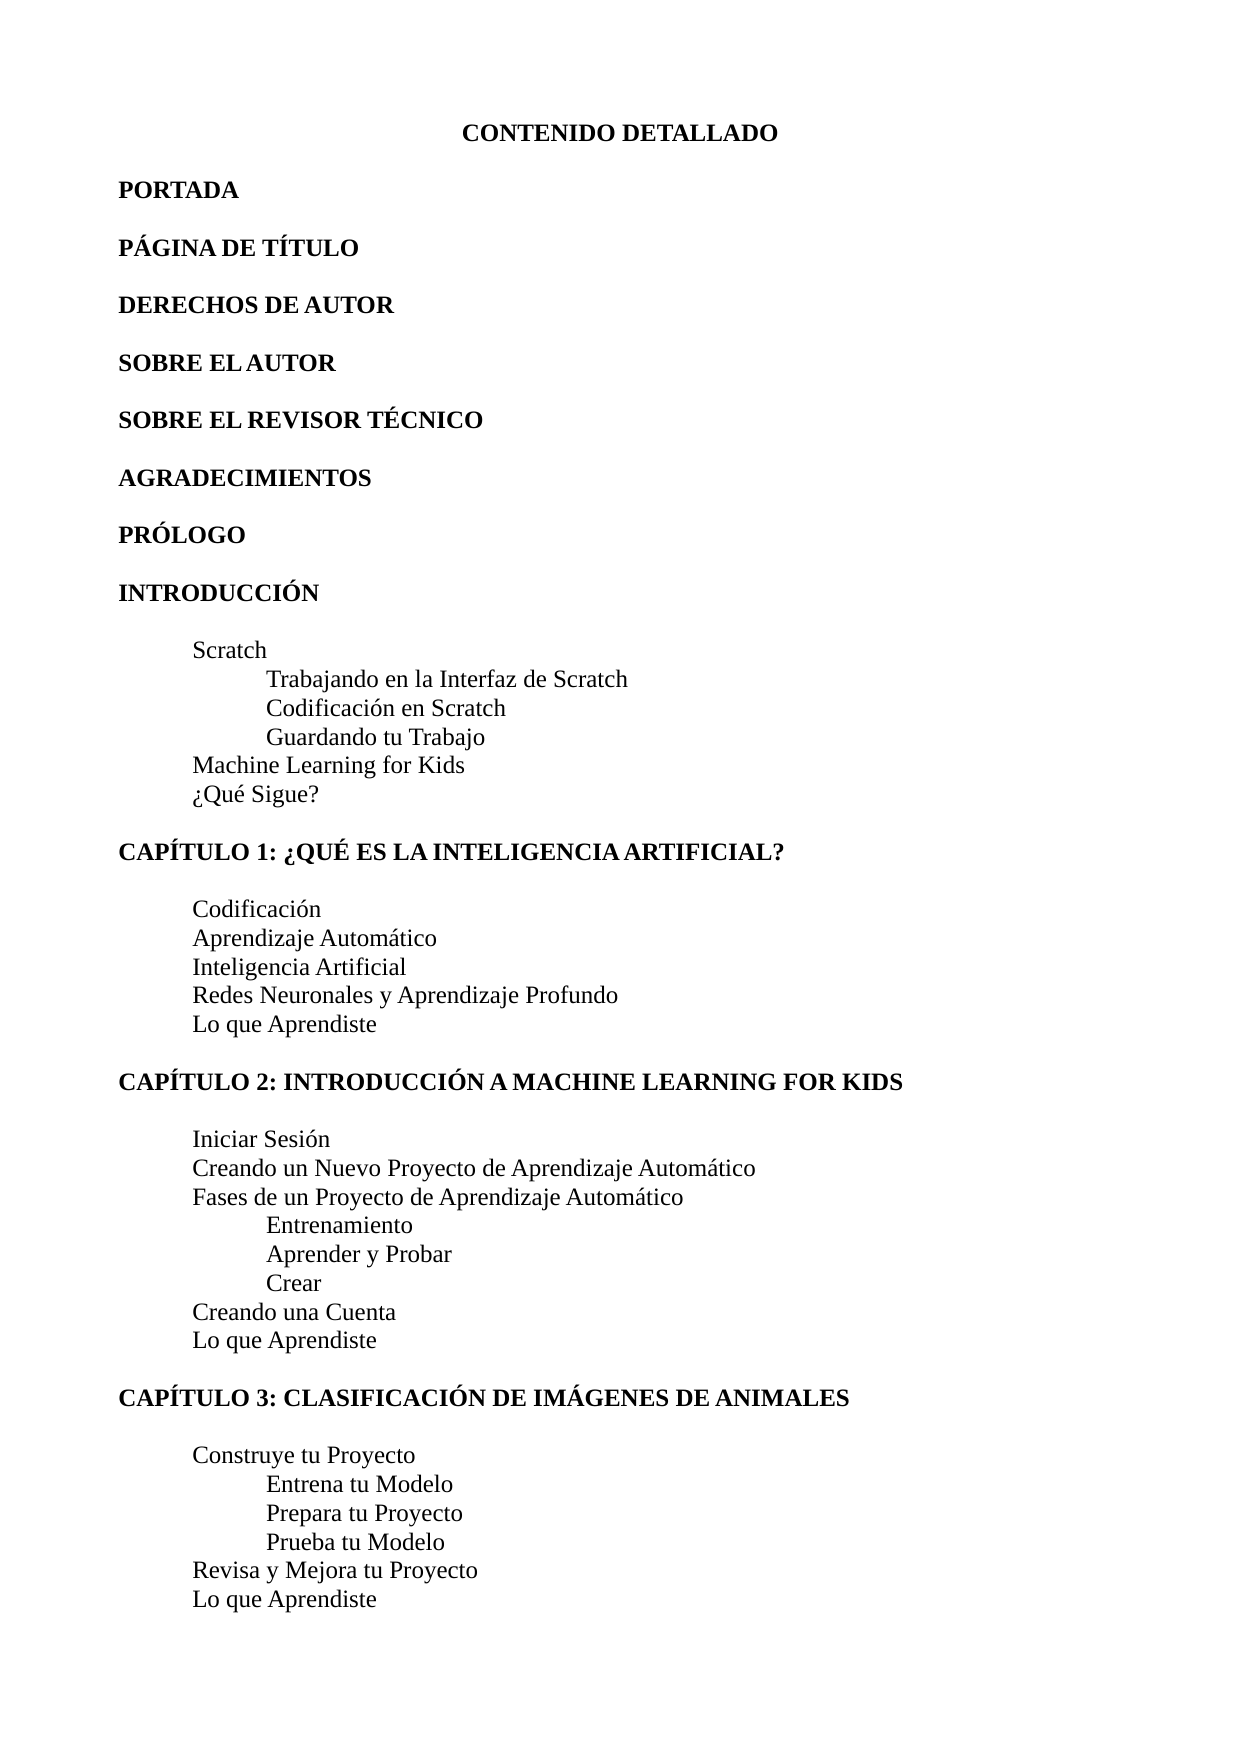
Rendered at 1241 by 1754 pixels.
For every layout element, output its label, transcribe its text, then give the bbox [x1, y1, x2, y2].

text Entrena tu Modelo [118, 1469, 1122, 1498]
text Construye tu Proyecto [118, 1441, 1122, 1469]
text Scratch [118, 636, 1122, 664]
text Fases de un Proyecto de Aprendizaje Automático [118, 1182, 1122, 1211]
text Entrenamiento [118, 1211, 1122, 1239]
text Prepara tu Proyecto [118, 1498, 1122, 1527]
text DERECHOS DE AUTOR [118, 291, 1122, 319]
text Lo que Aprendiste [118, 1009, 1122, 1038]
text Inteligencia Artificial [118, 952, 1122, 981]
text Crear [118, 1268, 1122, 1297]
text Aprendizaje Automático [118, 923, 1122, 952]
text Guardando tu Trabajo [118, 722, 1122, 751]
text Codificación [118, 894, 1122, 923]
text CAPÍTULO 2: INTRODUCCIÓN A MACHINE LEARNING FOR KIDS [118, 1067, 1122, 1096]
text INTRODUCCIÓN [118, 578, 1122, 607]
text Codificación en Scratch [118, 693, 1122, 722]
text Revisa y Mejora tu Proyecto [118, 1556, 1122, 1584]
text CAPÍTULO 1: ¿QUÉ ES LA INTELIGENCIA ARTIFICIAL? [118, 837, 1122, 866]
text Trabajando en la Interfaz de Scratch [118, 664, 1122, 693]
text PRÓLOGO [118, 521, 1122, 549]
text AGRADECIMIENTOS [118, 463, 1122, 492]
text Lo que Aprendiste [118, 1584, 1122, 1613]
text Lo que Aprendiste [118, 1326, 1122, 1354]
text PÁGINA DE TÍTULO [118, 233, 1122, 262]
text SOBRE EL AUTOR [118, 348, 1122, 377]
text Prueba tu Modelo [118, 1527, 1122, 1556]
text Aprender y Probar [118, 1239, 1122, 1268]
text PORTADA [118, 176, 1122, 204]
text CONTENIDO DETALLADO [118, 118, 1122, 147]
text Creando un Nuevo Proyecto de Aprendizaje Automático [118, 1153, 1122, 1182]
text Creando una Cuenta [118, 1297, 1122, 1326]
text CAPÍTULO 3: CLASIFICACIÓN DE IMÁGENES DE ANIMALES [118, 1383, 1122, 1412]
text SOBRE EL REVISOR TÉCNICO [118, 406, 1122, 434]
text Machine Learning for Kids [118, 751, 1122, 779]
text ¿Qué Sigue? [118, 779, 1122, 808]
text Redes Neuronales y Aprendizaje Profundo [118, 981, 1122, 1009]
text Iniciar Sesión [118, 1124, 1122, 1153]
